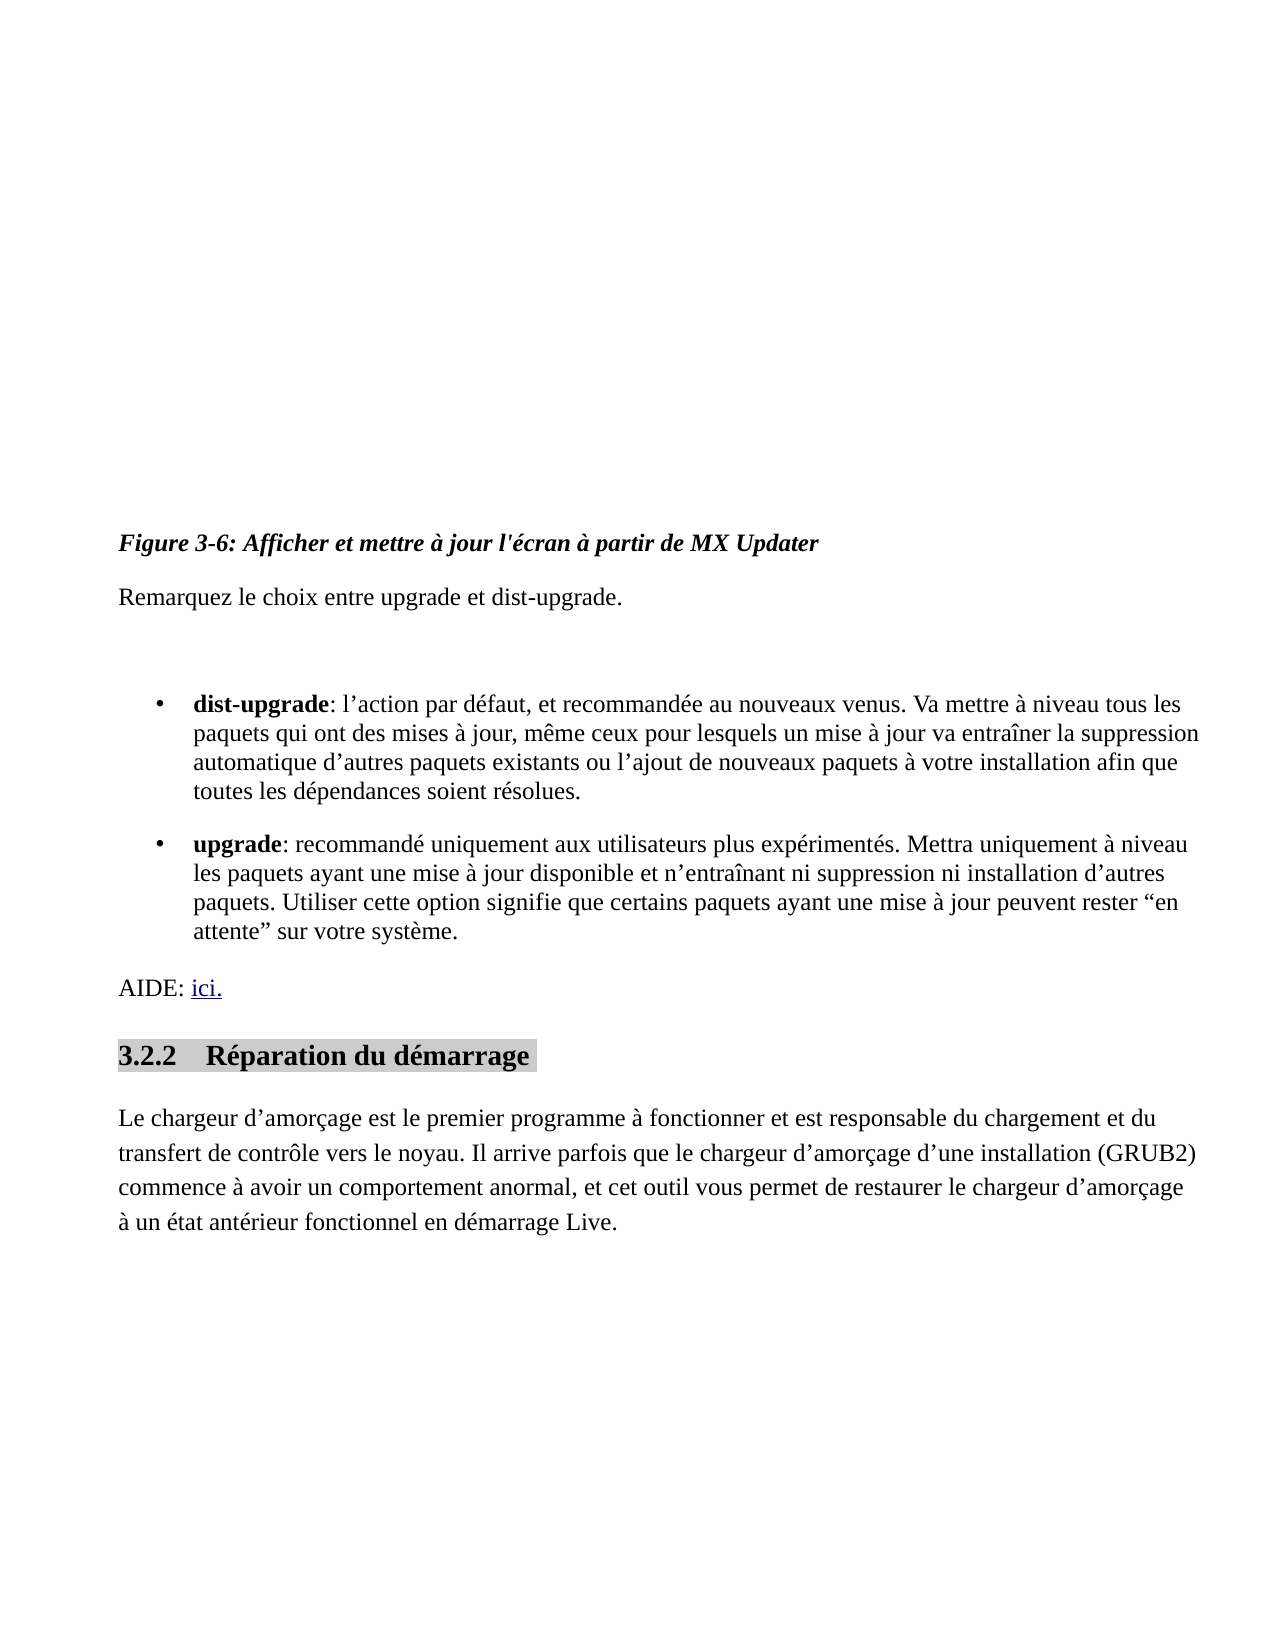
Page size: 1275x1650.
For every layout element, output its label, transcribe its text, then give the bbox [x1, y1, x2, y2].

list dist-upgrade: l’action par défaut, et recommandée au nouveaux venus. Va mettre à niveau tous les paquets qui ont des mises à jour, même ceux pour lesquels un mise à jour va entraîner la suppression automatique d’autres paquets existants ou l’ajout de nouveaux paquets à votre installation afin que toutes les dépendances soient résolues. [156, 689, 1216, 804]
text AIDE: ici. [118, 973, 1216, 1001]
text Figure 3-6: Afficher et mettre à jour l'écran à partir de MX Updater [118, 528, 1216, 557]
list upgrade: recommandé uniquement aux utilisateurs plus expérimentés. Mettra uniquement à niveau les paquets ayant une mise à jour disponible et n’entraînant ni suppression ni installation d’autres paquets. Utiliser cette option signifie que certains paquets ayant une mise à jour peuvent rester “en attente” sur votre système. [156, 829, 1216, 944]
text Remarquez le choix entre upgrade et dist-upgrade. [118, 582, 1216, 611]
subtitle 3.2.2 Réparation du démarrage [118, 1038, 1216, 1072]
text Le chargeur d’amorçage est le premier programme à fonctionner et est responsable du chargement et du transfert de contrôle vers le noyau. Il arrive parfois que le chargeur d’amorçage d’une installation (GRUB2) commence à avoir un comportement anormal, et cet outil vous permet de restaurer le chargeur d’amorçage à un état antérieur fonctionnel en démarrage Live. [118, 1103, 1201, 1235]
